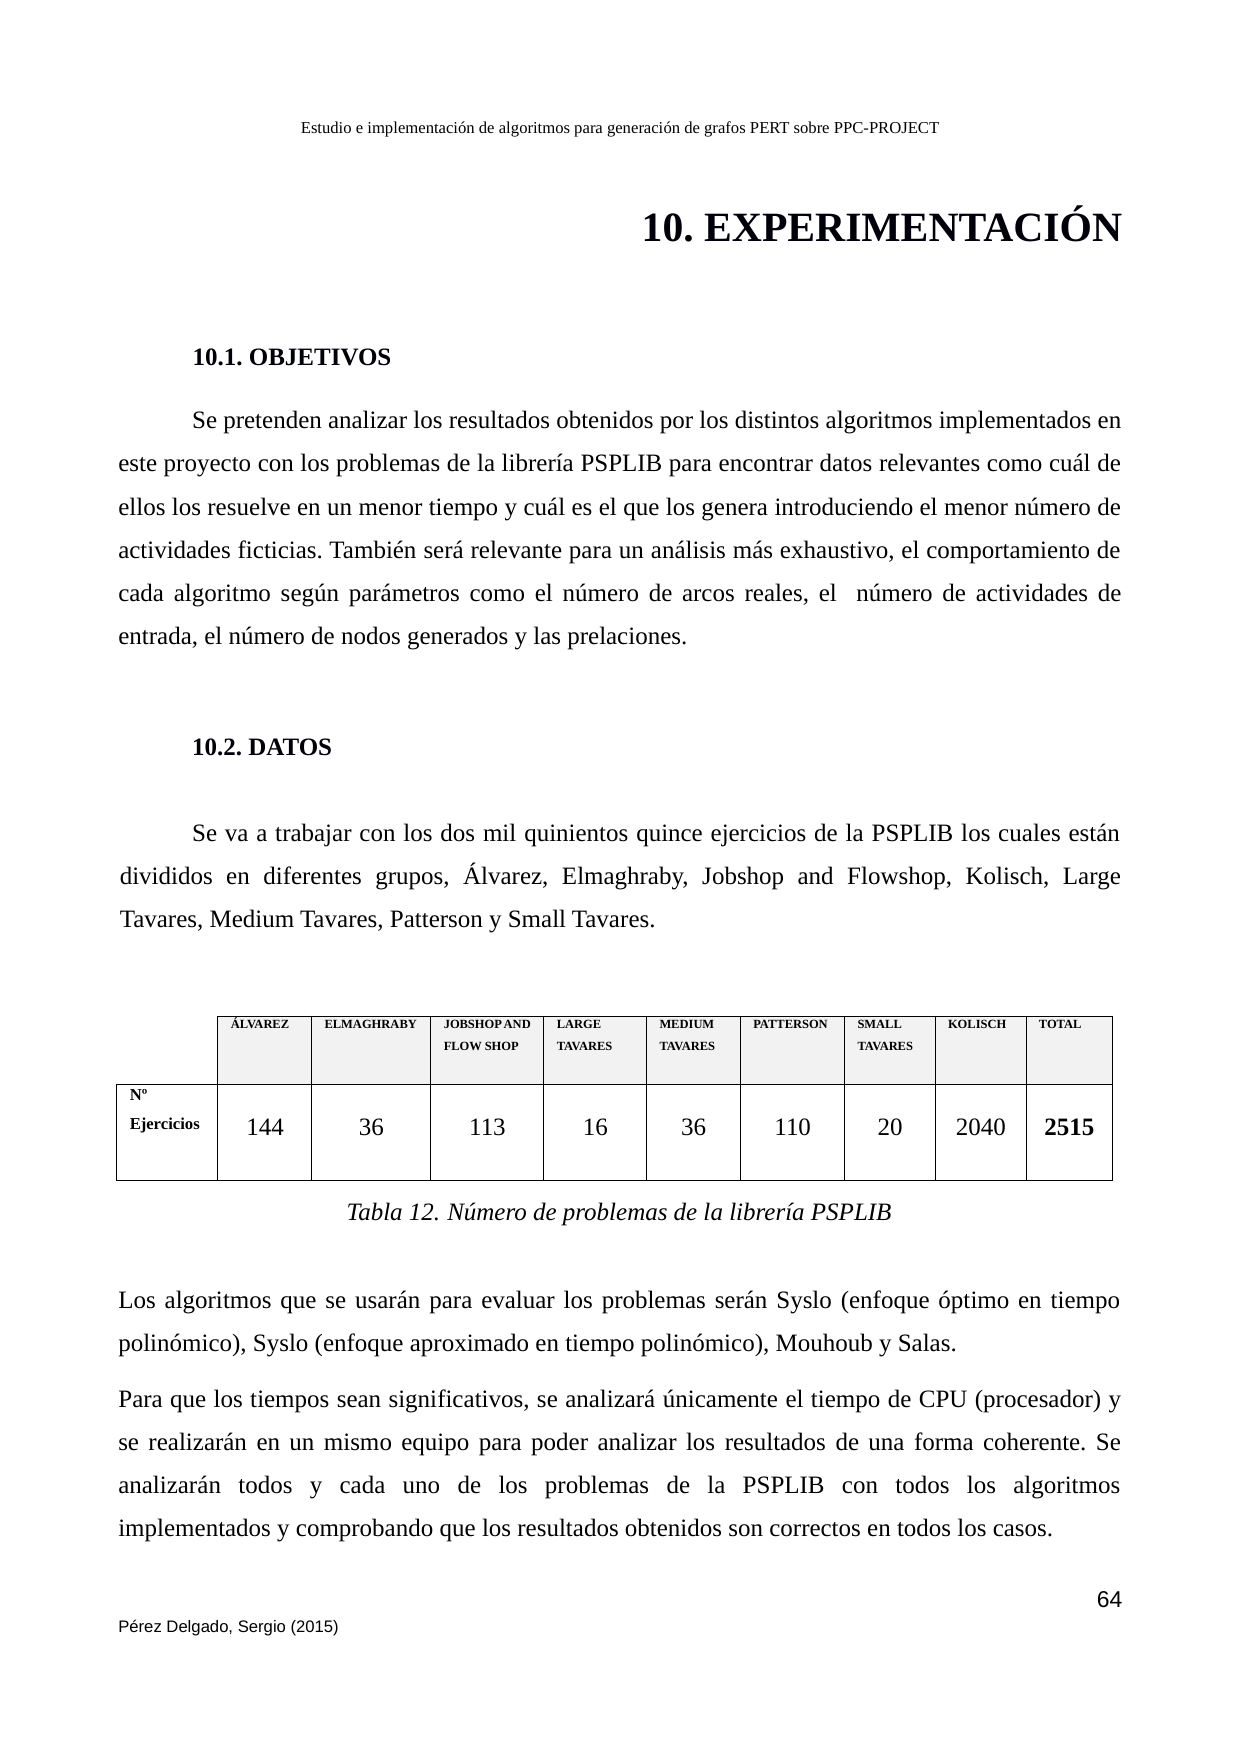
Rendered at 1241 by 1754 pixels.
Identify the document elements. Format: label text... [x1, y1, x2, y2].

text Para que los tiempos sean significativos, se analizará únicamente el tiempo de CPU (procesador) y se realizarán en un mismo equipo para poder analizar los resultados de una forma coherente. Se analizarán todos y cada uno de los problemas de la PSPLIB con todos los algoritmos implementados y comprobando que los resultados obtenidos son correctos en todos los casos. [118, 1384, 1122, 1542]
table_header MEDIUM TAVARES [647, 1017, 740, 1084]
table_cell 2040 [936, 1085, 1026, 1180]
subtitle 10. EXPERIMENTACIÓN [177, 202, 1122, 250]
table_cell 36 [647, 1085, 740, 1180]
table_cell 144 [218, 1085, 311, 1180]
table_cell 16 [544, 1085, 646, 1180]
table_cell 113 [431, 1085, 543, 1180]
text Tabla 12. Número de problemas de la librería PSPLIB [118, 1197, 1122, 1226]
text 10.2. DATOS [118, 732, 1122, 761]
table_header KOLISCH [936, 1017, 1026, 1084]
table_cell 110 [741, 1085, 844, 1180]
table_header SMALL TAVARES [845, 1017, 935, 1084]
table_header ÁLVAREZ [218, 1017, 311, 1084]
text Se pretenden analizar los resultados obtenidos por los distintos algoritmos implementados en este proyecto con los problemas de la librería PSPLIB para encontrar datos relevantes como cuál de ellos los resuelve en un menor tiempo y cuál es el que los genera introduciendo el menor número de actividades ficticias. También será relevante para un análisis más exhaustivo, el comportamiento de cada algoritmo según parámetros como el número de arcos reales, el número de actividades de entrada, el número de nodos generados y las prelaciones. [118, 405, 1122, 650]
table_header LARGE TAVARES [544, 1017, 646, 1084]
table_header JOBSHOP AND FLOW SHOP [431, 1017, 543, 1084]
table_header PATTERSON [741, 1017, 844, 1084]
table_header ELMAGHRABY [312, 1017, 430, 1084]
table_cell 20 [845, 1085, 935, 1180]
table_header TOTAL [1027, 1017, 1112, 1084]
subtitle 10.1. OBJETIVOS [192, 342, 1122, 371]
table_header [117, 1016, 217, 1084]
text Los algoritmos que se usarán para evaluar los problemas serán Syslo (enfoque óptimo en tiempo polinómico), Syslo (enfoque aproximado en tiempo polinómico), Mouhoub y Salas. [118, 1285, 1122, 1357]
table_cell Nº Ejercicios [117, 1085, 217, 1180]
table_cell 2515 [1027, 1085, 1112, 1180]
table_cell 36 [312, 1085, 430, 1180]
text Se va a trabajar con los dos mil quinientos quince ejercicios de la PSPLIB los cuales están divididos en diferentes grupos, Álvarez, Elmaghraby, Jobshop and Flowshop, Kolisch, Large Tavares, Medium Tavares, Patterson y Small Tavares. [119, 818, 1122, 933]
